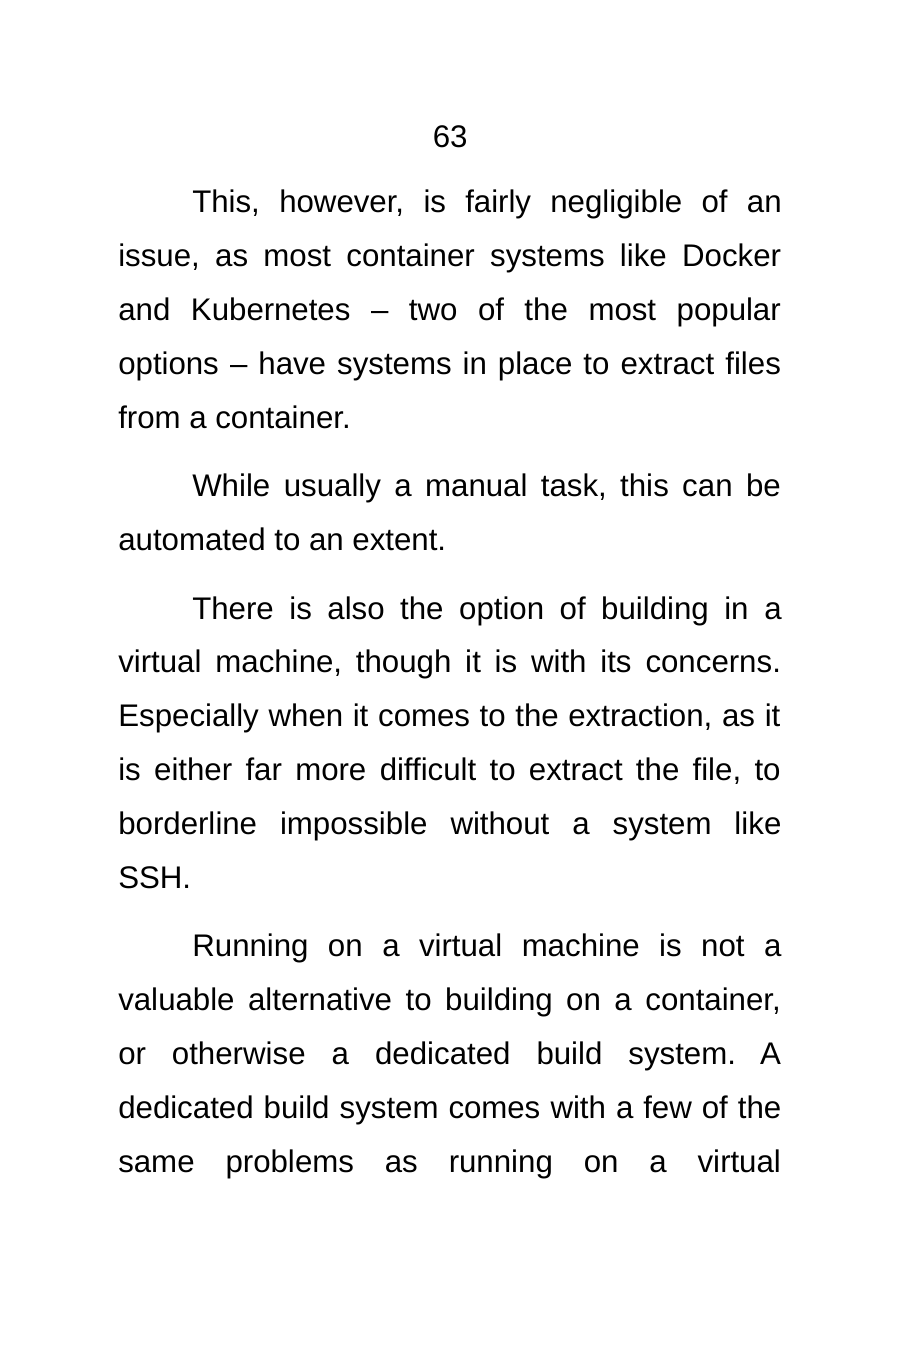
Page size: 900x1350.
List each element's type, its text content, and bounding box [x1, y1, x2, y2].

text While usually a manual task, this can be automated to an extent. [118, 467, 782, 557]
text This, however, is fairly negligible of an issue, as most container systems like Docker and Kubernetes – two of the most popular options – have systems in place to extract files from a container. [118, 183, 782, 435]
text There is also the option of building in a virtual machine, though it is with its concerns. Especially when it comes to the extraction, as it is either far more difficult to extract the file, to borderline impossible without a system like SSH. [118, 590, 782, 895]
text Running on a virtual machine is not a valuable alternative to building on a container, or otherwise a dedicated build system. A dedicated build system comes with a few of the same problems as running on a virtual [118, 927, 782, 1179]
